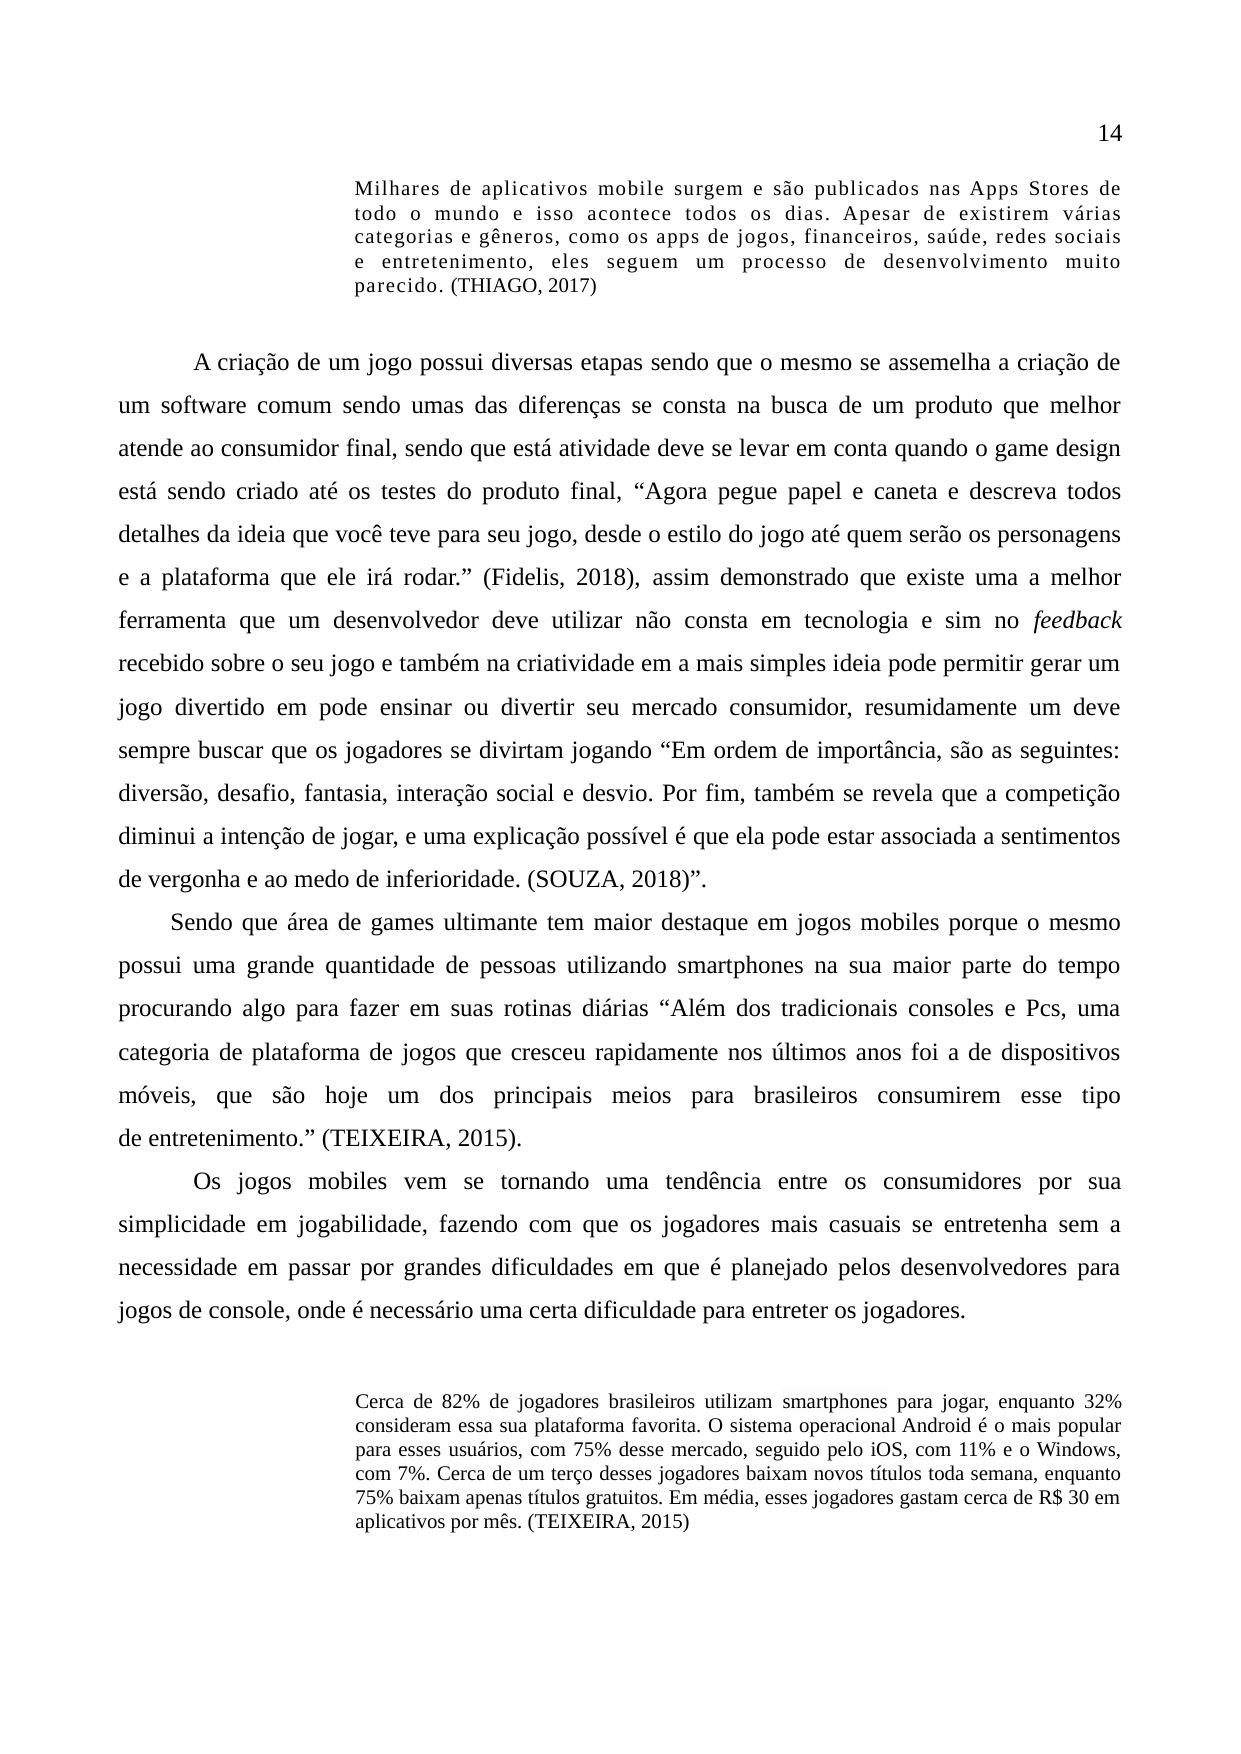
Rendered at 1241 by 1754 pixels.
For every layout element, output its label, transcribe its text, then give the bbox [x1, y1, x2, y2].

text Sendo que área de games ultimante tem maior destaque em jogos mobiles porque o mesmo possui uma grande quantidade de pessoas utilizando smartphones na sua maior parte do tempo procurando algo para fazer em suas rotinas diárias “Além dos tradicionais consoles e Pcs, uma categoria de plataforma de jogos que cresceu rapidamente nos últimos anos foi a de dispositivos móveis, que são hoje um dos principais meios para brasileiros consumirem esse tipo de entretenimento.” (TEIXEIRA, 2015). [118, 907, 1122, 1152]
text A criação de um jogo possui diversas etapas sendo que o mesmo se assemelha a criação de um software comum sendo umas das diferenças se consta na busca de um produto que melhor atende ao consumidor final, sendo que está atividade deve se levar em conta quando o game design está sendo criado até os testes do produto final, “Agora pegue papel e caneta e descreva todos detalhes da ideia que você teve para seu jogo, desde o estilo do jogo até quem serão os personagens e a plataforma que ele irá rodar.” (Fidelis, 2018), assim demonstrado que existe uma a melhor ferramenta que um desenvolvedor deve utilizar não consta em tecnologia e sim no feedback recebido sobre o seu jogo e também na criatividade em a mais simples ideia pode permitir gerar um jogo divertido em pode ensinar ou divertir seu mercado consumidor, resumidamente um deve sempre buscar que os jogadores se divirtam jogando “Em ordem de importância, são as seguintes: diversão, desafio, fantasia, interação social e desvio. Por fim, também se revela que a competição diminui a intenção de jogar, e uma explicação possível é que ela pode estar associada a sentimentos de vergonha e ao medo de inferioridade. (SOUZA, 2018)”. [118, 347, 1122, 893]
text Milhares de aplicativos mobile surgem e são publicados nas Apps Stores de todo o mundo e isso acontece todos os dias. Apesar de existirem várias categorias e gêneros, como os apps de jogos, financeiros, saúde, redes sociais e entretenimento, eles seguem um processo de desenvolvimento muito parecido. (THIAGO, 2017) [354, 176, 1122, 297]
text Os jogos mobiles vem se tornando uma tendência entre os consumidores por sua simplicidade em jogabilidade, fazendo com que os jogadores mais casuais se entretenha sem a necessidade em passar por grandes dificuldades em que é planejado pelos desenvolvedores para jogos de console, onde é necessário uma certa dificuldade para entreter os jogadores. [118, 1166, 1122, 1324]
text Cerca de 82% de jogadores brasileiros utilizam smartphones para jogar, enquanto 32% consideram essa sua plataforma favorita. O sistema operacional Android é o mais popular para esses usuários, com 75% desse mercado, seguido pelo iOS, com 11% e o Windows, com 7%. Cerca de um terço desses jogadores baixam novos títulos toda semana, enquanto 75% baixam apenas títulos gratuitos. Em média, esses jogadores gastam cerca de R$ 30 em aplicativos por mês. (TEIXEIRA, 2015) [355, 1388, 1122, 1533]
